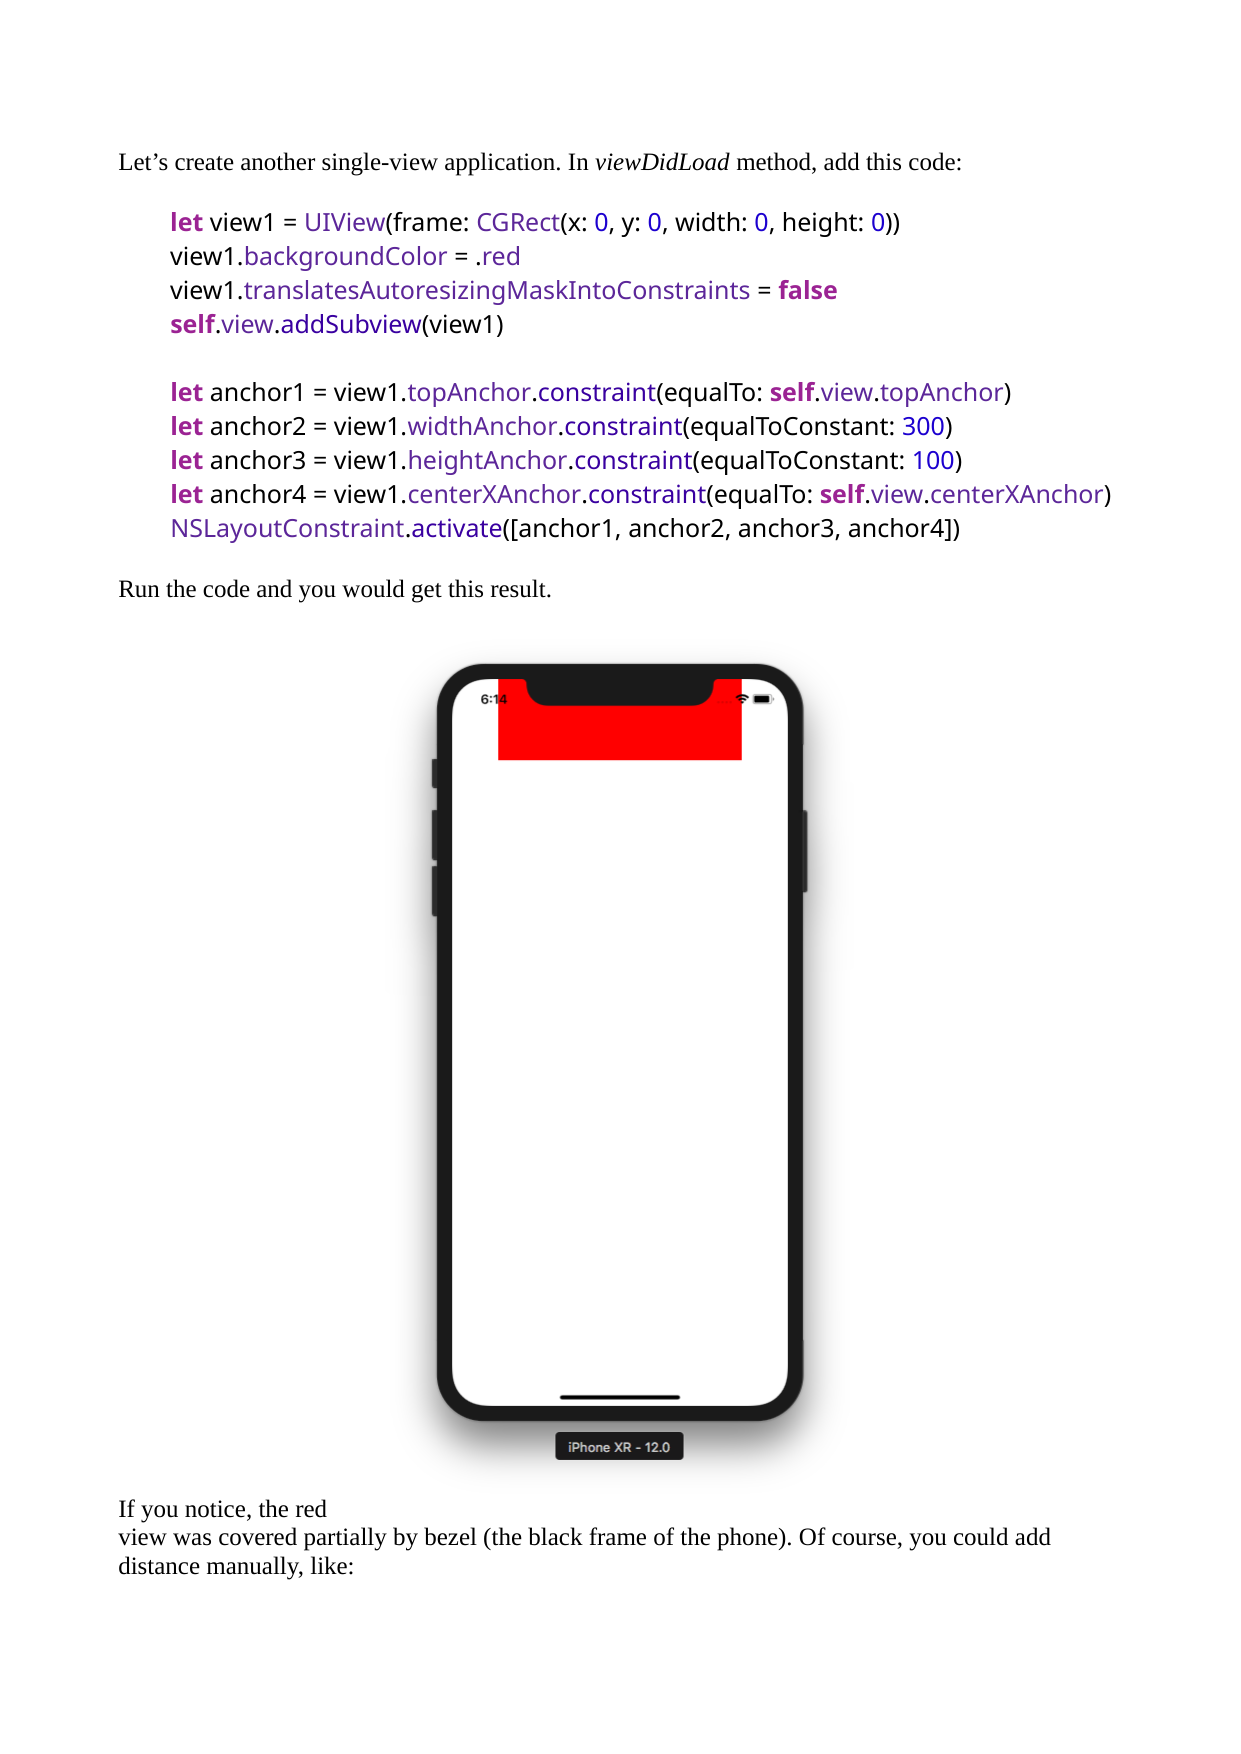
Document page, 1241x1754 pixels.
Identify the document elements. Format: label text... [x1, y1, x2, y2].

text If you notice, the red view was covered partially by bezel (the black frame of the phone). Of course, you could add distance manually, like: [118, 1494, 1122, 1580]
text let view1 = UIView(frame: CGRect(x: 0, y: 0, width: 0, height: 0)) [118, 204, 1122, 238]
text NSLayoutConstraint.activate([anchor1, anchor2, anchor3, anchor4]) [118, 511, 1122, 545]
text let anchor2 = view1.widthAnchor.constraint(equalToConstant: 300) [118, 409, 1122, 443]
text view1.translatesAutoresizingMaskIntoConstraints = false [118, 272, 1122, 307]
text let anchor1 = view1.topAnchor.constraint(equalTo: self.view.topAnchor) [118, 375, 1122, 409]
text let anchor3 = view1.heightAnchor.constraint(equalToConstant: 100) [118, 443, 1122, 477]
picture [372, 631, 868, 1502]
text let anchor4 = view1.centerXAnchor.constraint(equalTo: self.view.centerXAnchor) [118, 477, 1122, 511]
text self.view.addSubview(view1) [118, 307, 1122, 341]
text Run the code and you would get this result. [118, 574, 1122, 602]
text Let’s create another single-view application. In viewDidLoad method, add this code: [118, 147, 1122, 176]
text view1.backgroundColor = .red [118, 238, 1122, 272]
